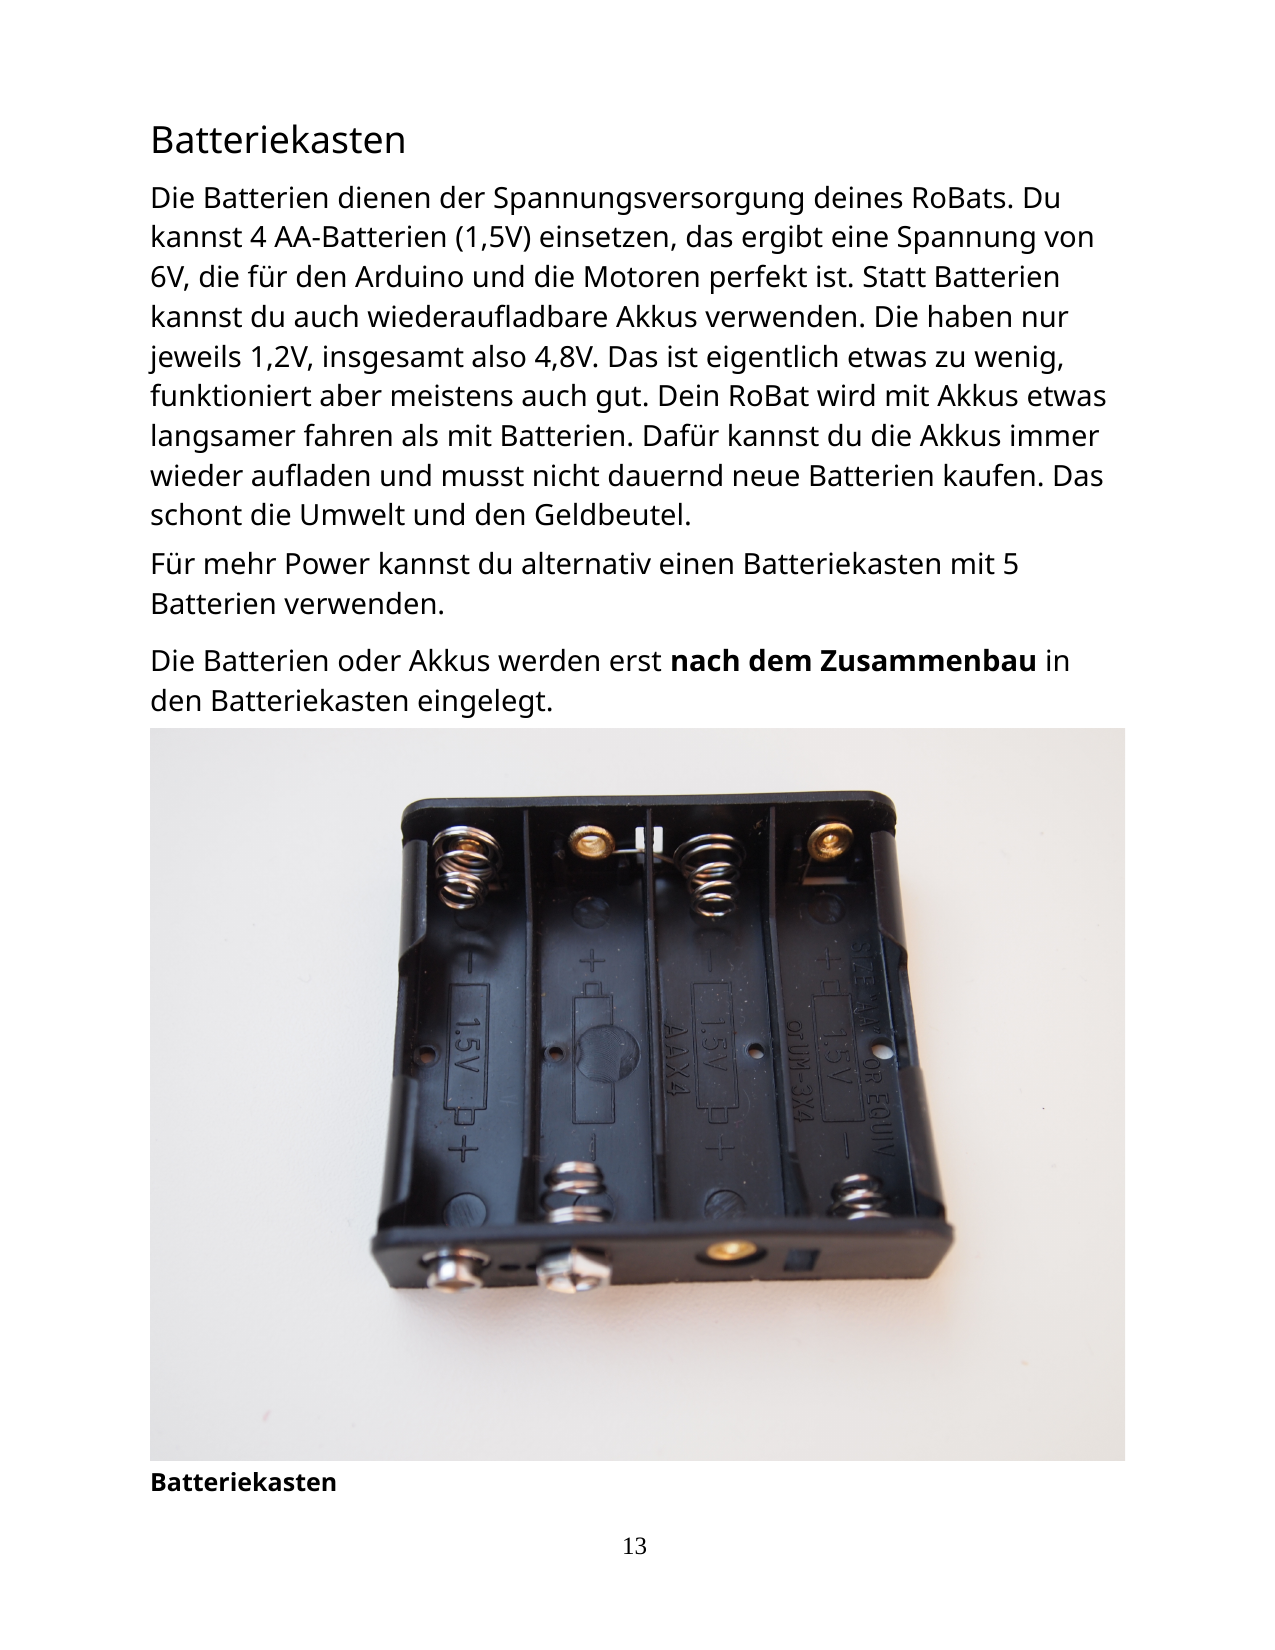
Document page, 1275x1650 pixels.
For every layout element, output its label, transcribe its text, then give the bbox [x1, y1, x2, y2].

text Batteriekasten [150, 1461, 1125, 1500]
text Für mehr Power kannst du alternativ einen Batteriekasten mit 5 Batterien verwenden. [150, 543, 1125, 623]
text Die Batterien dienen der Spannungsversorgung deines RoBats. Du kannst 4 AA-Batterien (1,5V) einsetzen, das ergibt eine Spannung von 6V, die für den Arduino und die Motoren perfekt ist. Statt Batterien kannst du auch wiederaufladbare Akkus verwenden. Die haben nur jeweils 1,2V, insgesamt also 4,8V. Das ist eigentlich etwas zu wenig, funktioniert aber meistens auch gut. Dein RoBat wird mit Akkus etwas langsamer fahren als mit Batterien. Dafür kannst du die Akkus immer wieder aufladen und musst nicht dauernd neue Batterien kaufen. Das schont die Umwelt und den Geldbeutel. [150, 177, 1125, 534]
text Die Batterien oder Akkus werden erst nach dem Zusammenbau in den Batteriekasten eingelegt. [150, 641, 1125, 720]
subtitle Batteriekasten [150, 113, 1125, 164]
picture [150, 728, 1125, 1461]
